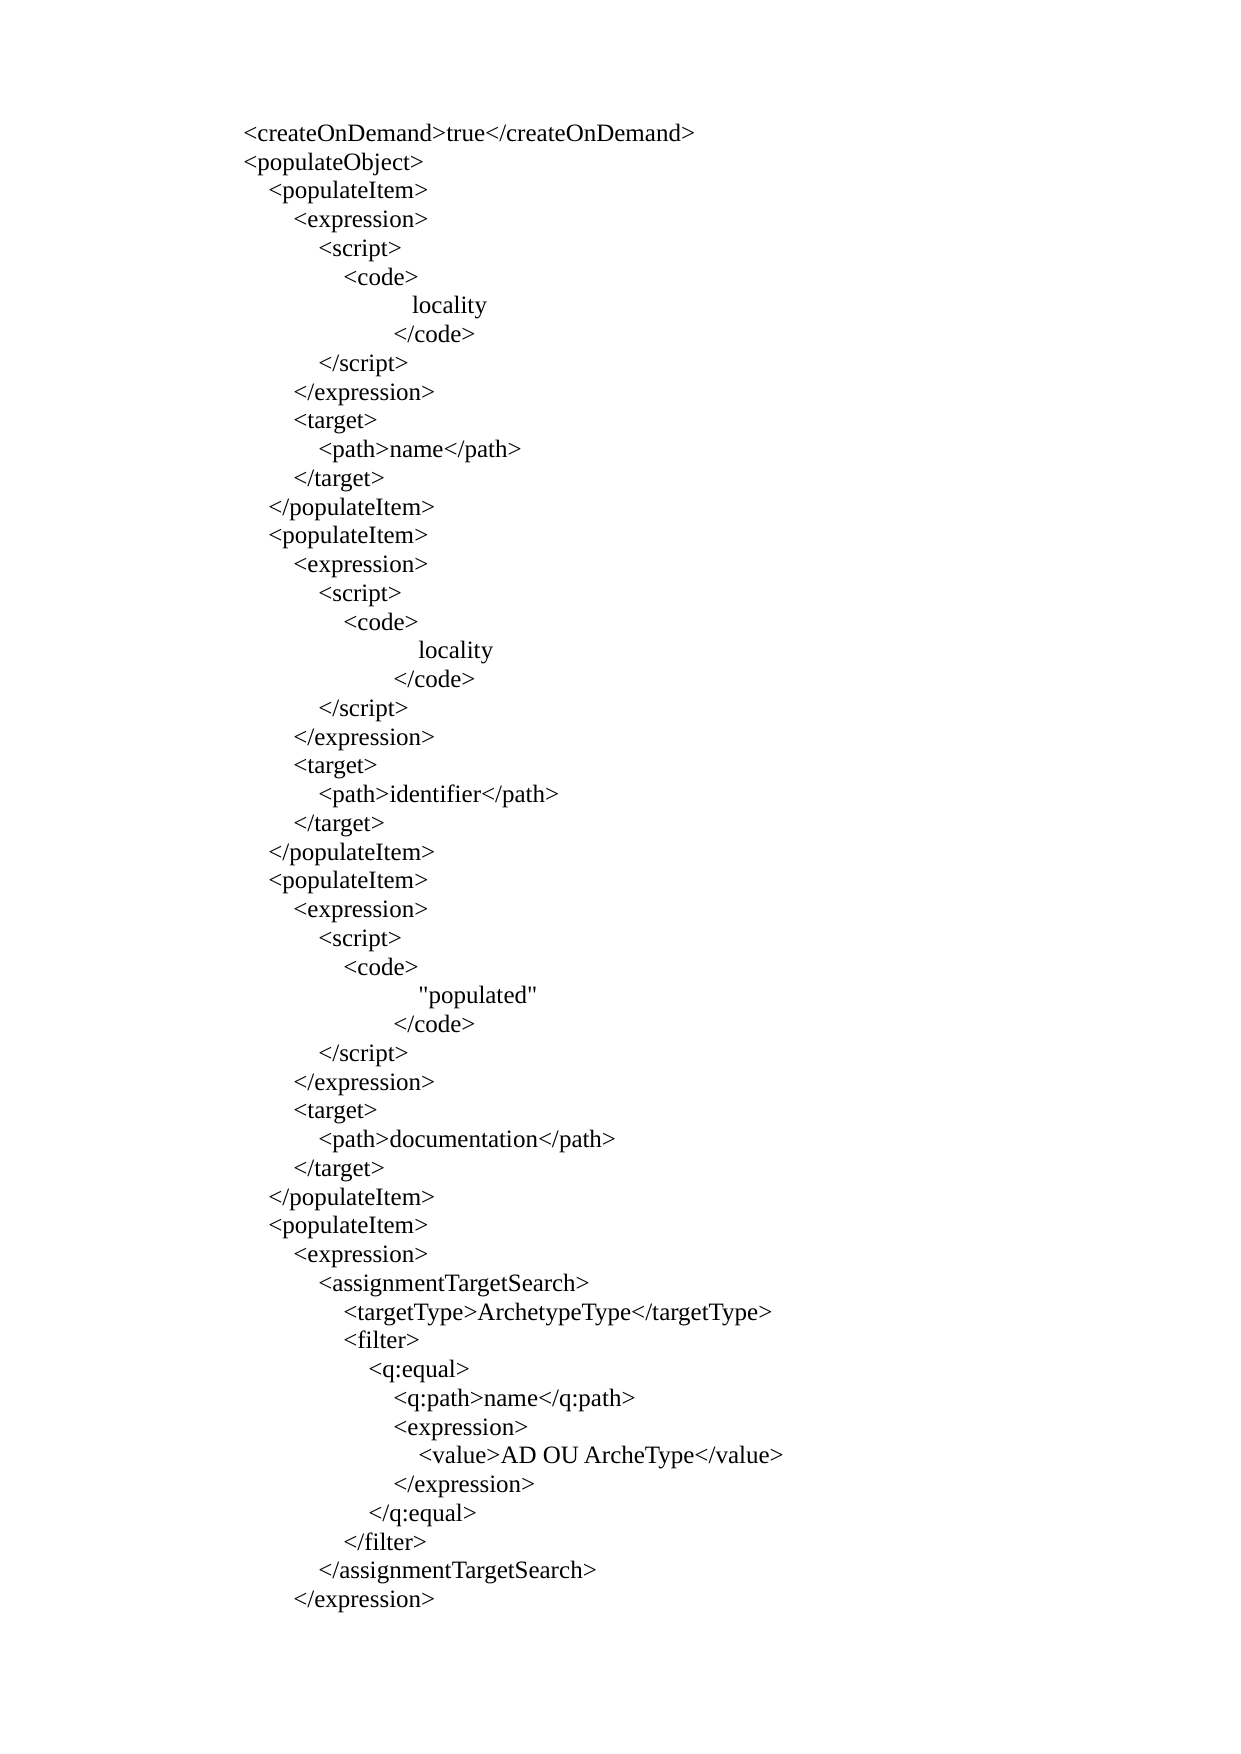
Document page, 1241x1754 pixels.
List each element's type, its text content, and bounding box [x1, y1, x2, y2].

text <populateItem> [118, 176, 1122, 204]
text <targetType>ArchetypeType</targetType> [118, 1297, 1122, 1326]
text <path>name</path> [118, 434, 1122, 463]
text </populateItem> [118, 837, 1122, 866]
text </target> [118, 463, 1122, 492]
text </code> [118, 319, 1122, 348]
text <path>documentation</path> [118, 1124, 1122, 1153]
text </expression> [118, 1584, 1122, 1613]
text <populateItem> [118, 521, 1122, 549]
text </expression> [118, 722, 1122, 751]
text </code> [118, 1009, 1122, 1038]
text <target> [118, 1096, 1122, 1124]
text </assignmentTargetSearch> [118, 1556, 1122, 1584]
text </script> [118, 348, 1122, 377]
text </filter> [118, 1527, 1122, 1556]
text <code> [118, 952, 1122, 981]
text </populateItem> [118, 492, 1122, 521]
text <createOnDemand>true</createOnDemand> [118, 118, 1122, 147]
text <expression> [118, 894, 1122, 923]
text <expression> [118, 1412, 1122, 1441]
text <q:path>name</q:path> [118, 1383, 1122, 1412]
text <q:equal> [118, 1354, 1122, 1383]
text <populateItem> [118, 866, 1122, 894]
text <target> [118, 406, 1122, 434]
text <code> [118, 607, 1122, 636]
text </target> [118, 808, 1122, 837]
text <expression> [118, 204, 1122, 233]
text <path>identifier</path> [118, 779, 1122, 808]
text </expression> [118, 377, 1122, 406]
text </expression> [118, 1067, 1122, 1096]
text <value>AD OU ArcheType</value> [118, 1441, 1122, 1469]
text </expression> [118, 1469, 1122, 1498]
text <expression> [118, 549, 1122, 578]
text </target> [118, 1153, 1122, 1182]
text </code> [118, 664, 1122, 693]
text locality [118, 291, 1122, 319]
text <code> [118, 262, 1122, 291]
text </q:equal> [118, 1498, 1122, 1527]
text <populateItem> [118, 1211, 1122, 1239]
text <assignmentTargetSearch> [118, 1268, 1122, 1297]
text <expression> [118, 1239, 1122, 1268]
text <filter> [118, 1326, 1122, 1354]
text <target> [118, 751, 1122, 779]
text <script> [118, 578, 1122, 607]
text </script> [118, 693, 1122, 722]
text <script> [118, 233, 1122, 262]
text </populateItem> [118, 1182, 1122, 1211]
text "populated" [118, 981, 1122, 1009]
text locality [118, 636, 1122, 664]
text </script> [118, 1038, 1122, 1067]
text <script> [118, 923, 1122, 952]
text <populateObject> [118, 147, 1122, 176]
